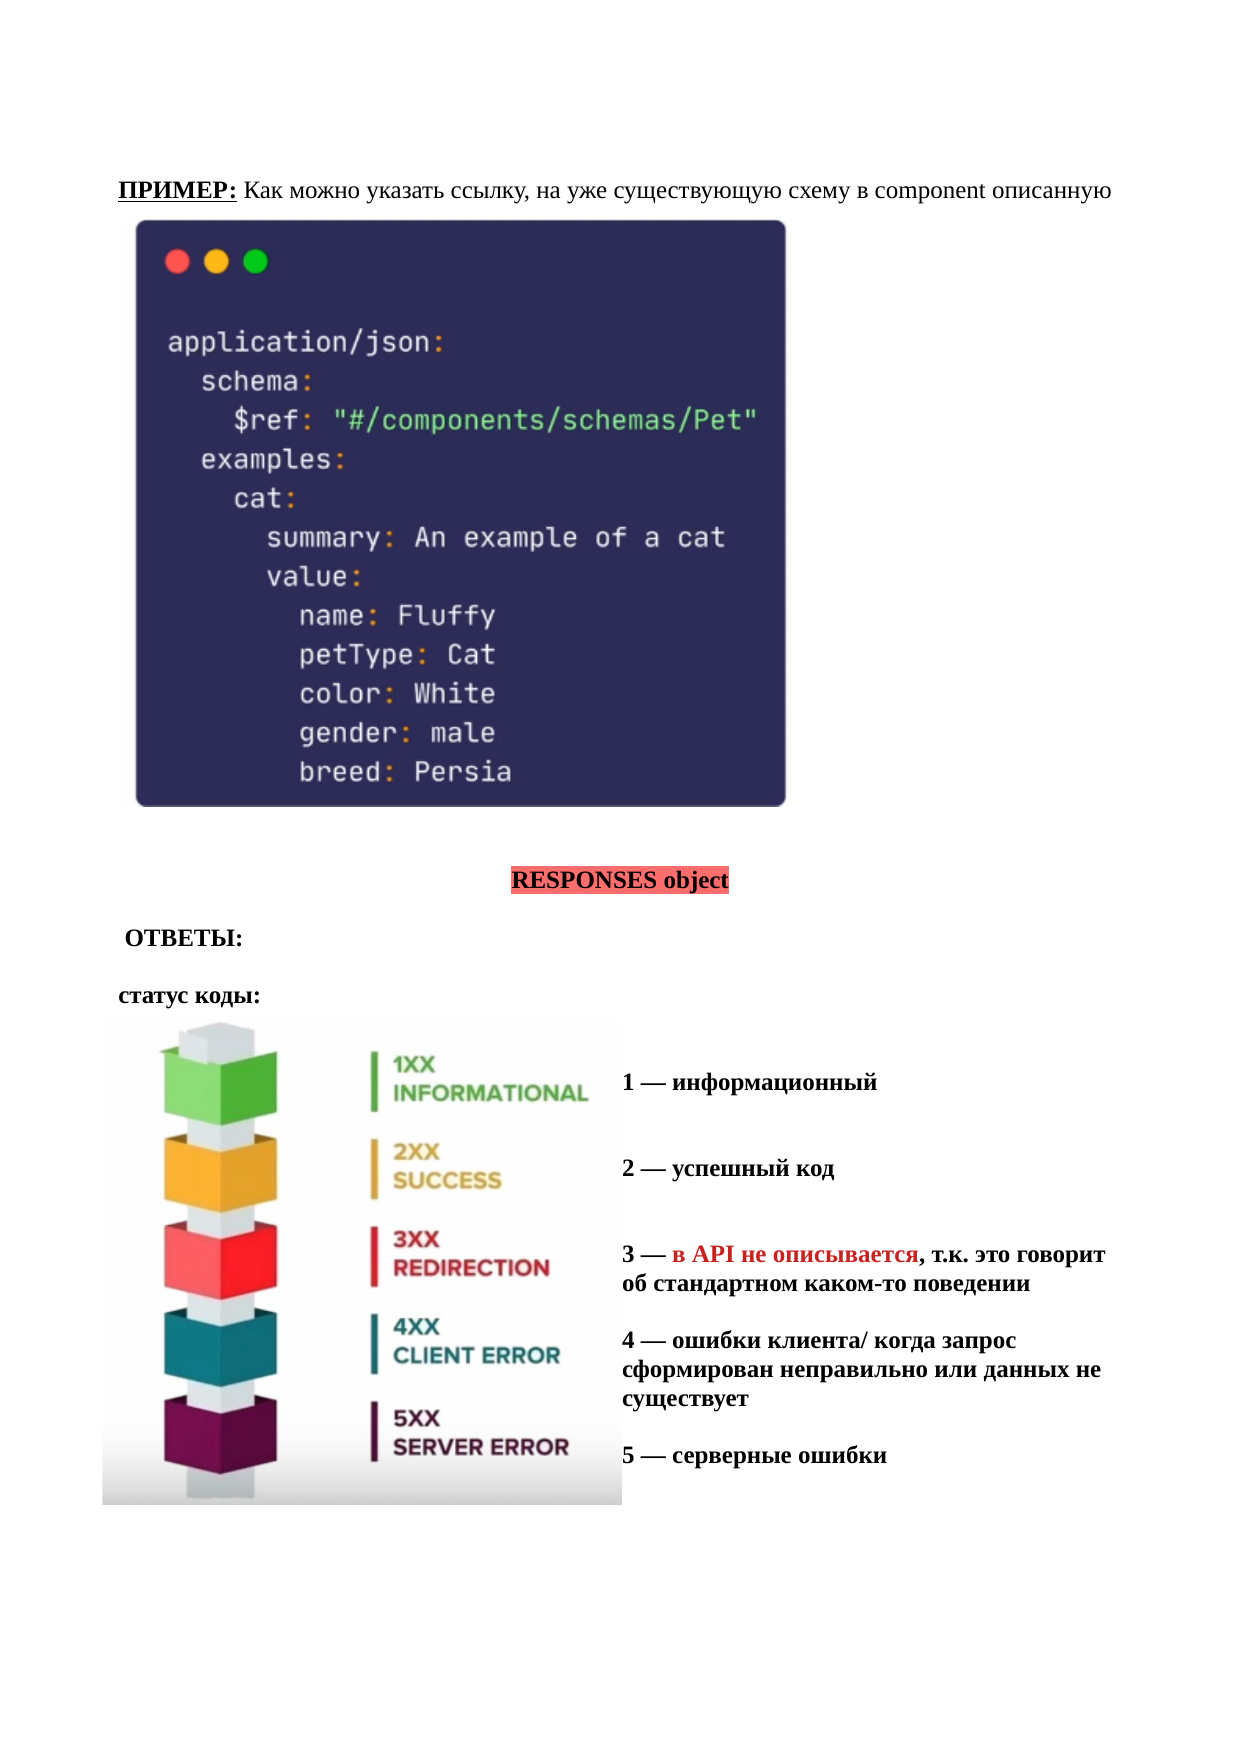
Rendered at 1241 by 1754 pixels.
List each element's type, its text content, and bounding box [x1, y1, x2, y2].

text RESPONSES object [118, 866, 1122, 894]
picture [122, 219, 794, 807]
text 1 — информационный [622, 1067, 1122, 1096]
text ПРИМЕР: Как можно указать ссылку, на уже существующую схему в component описанную [118, 176, 1122, 204]
text 3 — в API не описывается, т.к. это говорит об стандартном каком-то поведении [622, 1239, 1122, 1297]
picture [102, 1020, 622, 1505]
text статус коды: [118, 981, 1122, 1009]
text 2 — успешный код [622, 1153, 1122, 1182]
text ОТВЕТЫ: [118, 923, 1122, 952]
text 5 — серверные ошибки [622, 1441, 1122, 1469]
text 4 — ошибки клиента/ когда запрос сформирован неправильно или данных не существует [622, 1326, 1122, 1412]
